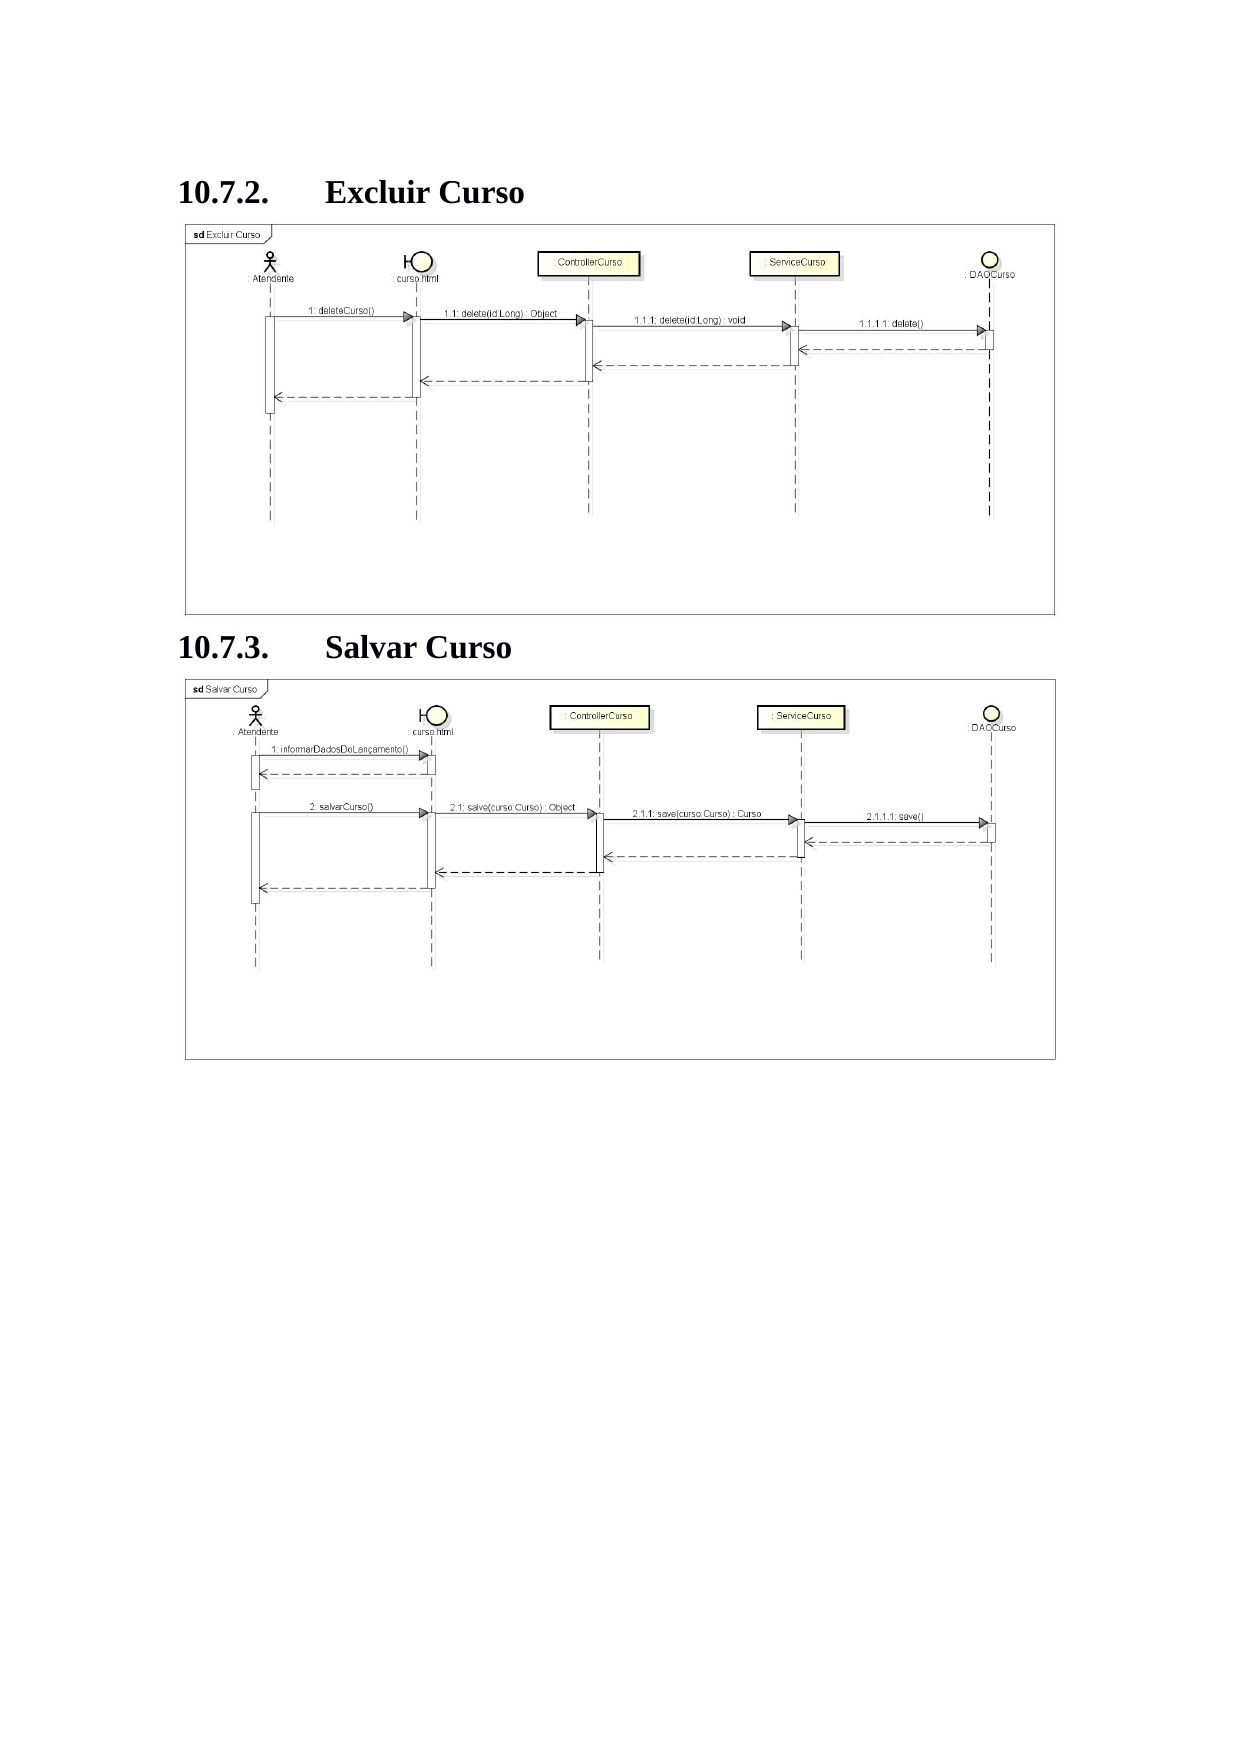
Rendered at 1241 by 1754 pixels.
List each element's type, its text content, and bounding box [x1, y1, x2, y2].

picture [177, 671, 1062, 1066]
text 10.7.2. Excluir Curso10.7.3. Salvar Curso [177, 173, 1063, 1066]
picture [177, 216, 1062, 622]
